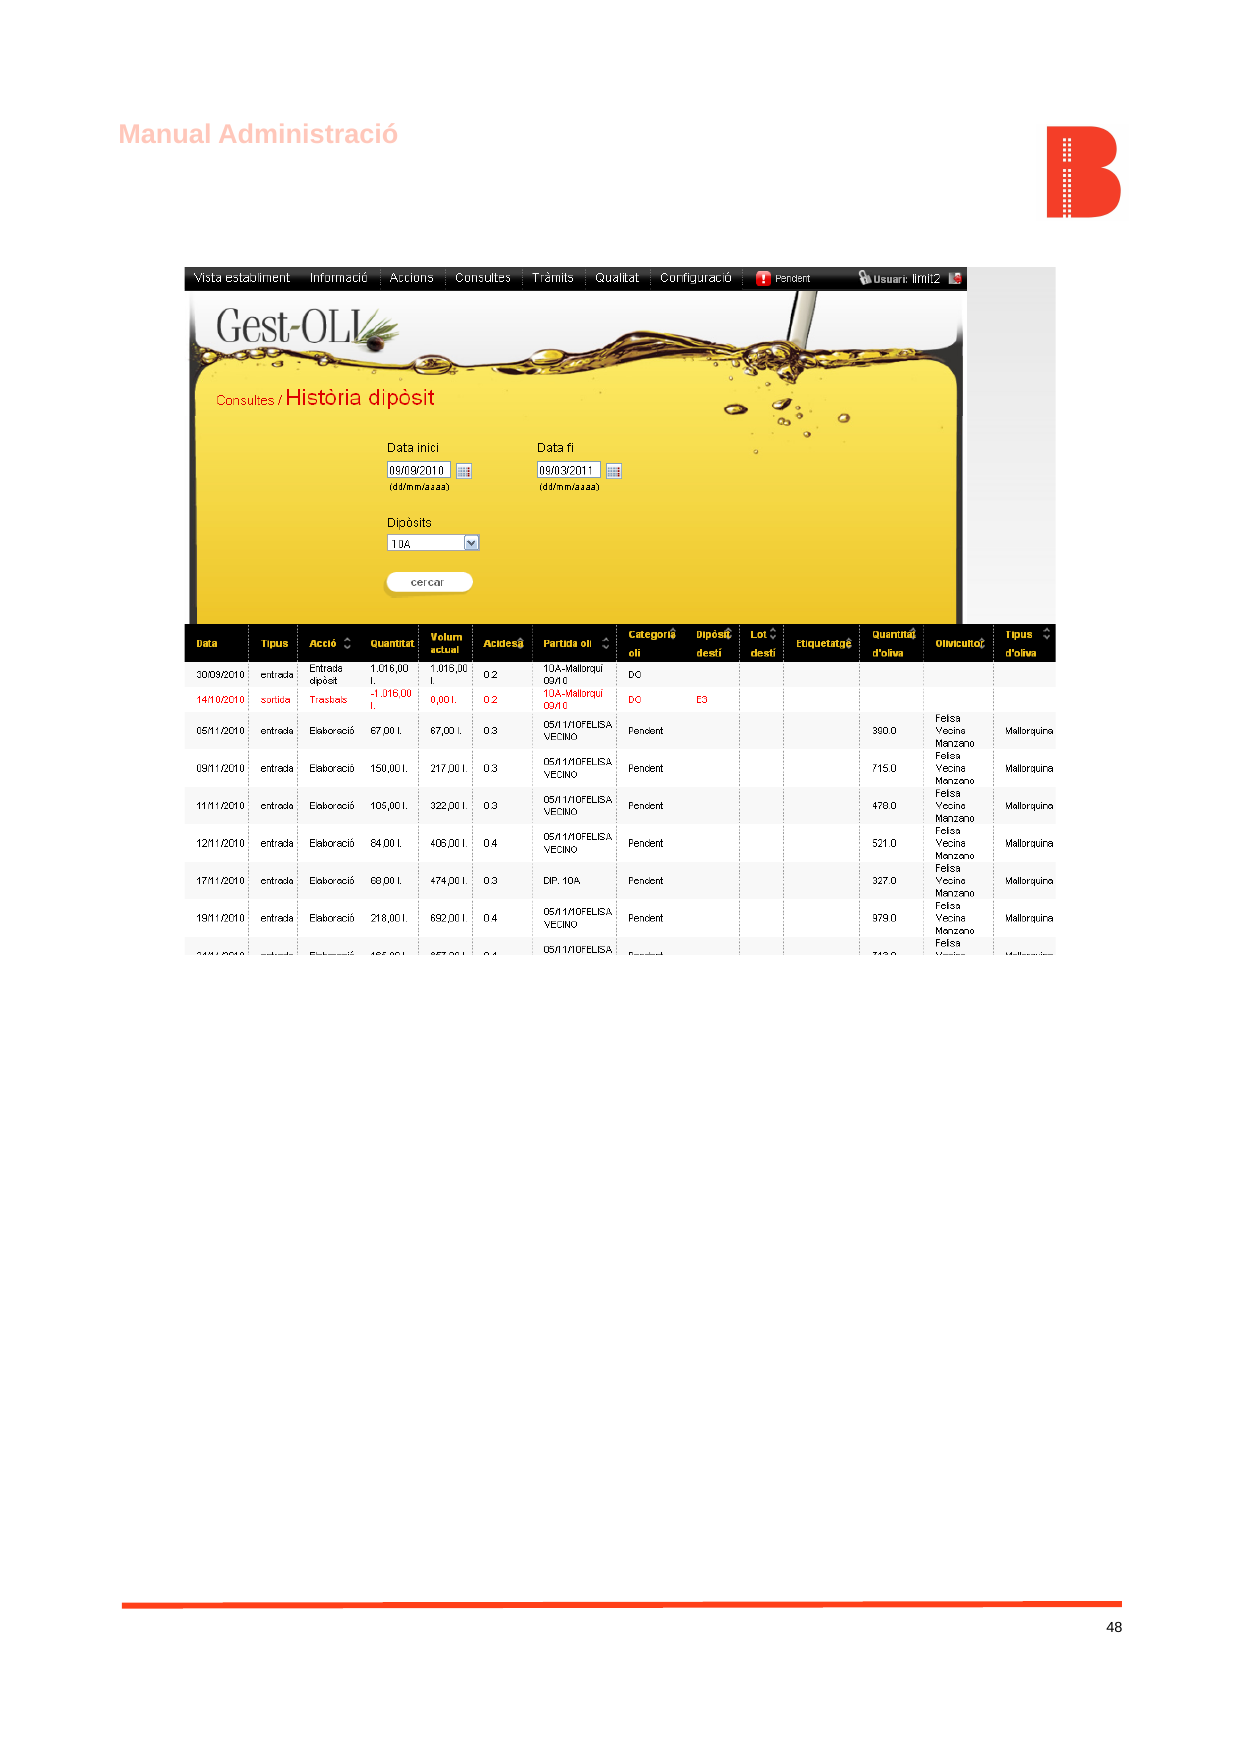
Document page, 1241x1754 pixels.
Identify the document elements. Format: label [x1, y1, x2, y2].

picture [184, 267, 1056, 955]
picture [1036, 124, 1130, 221]
